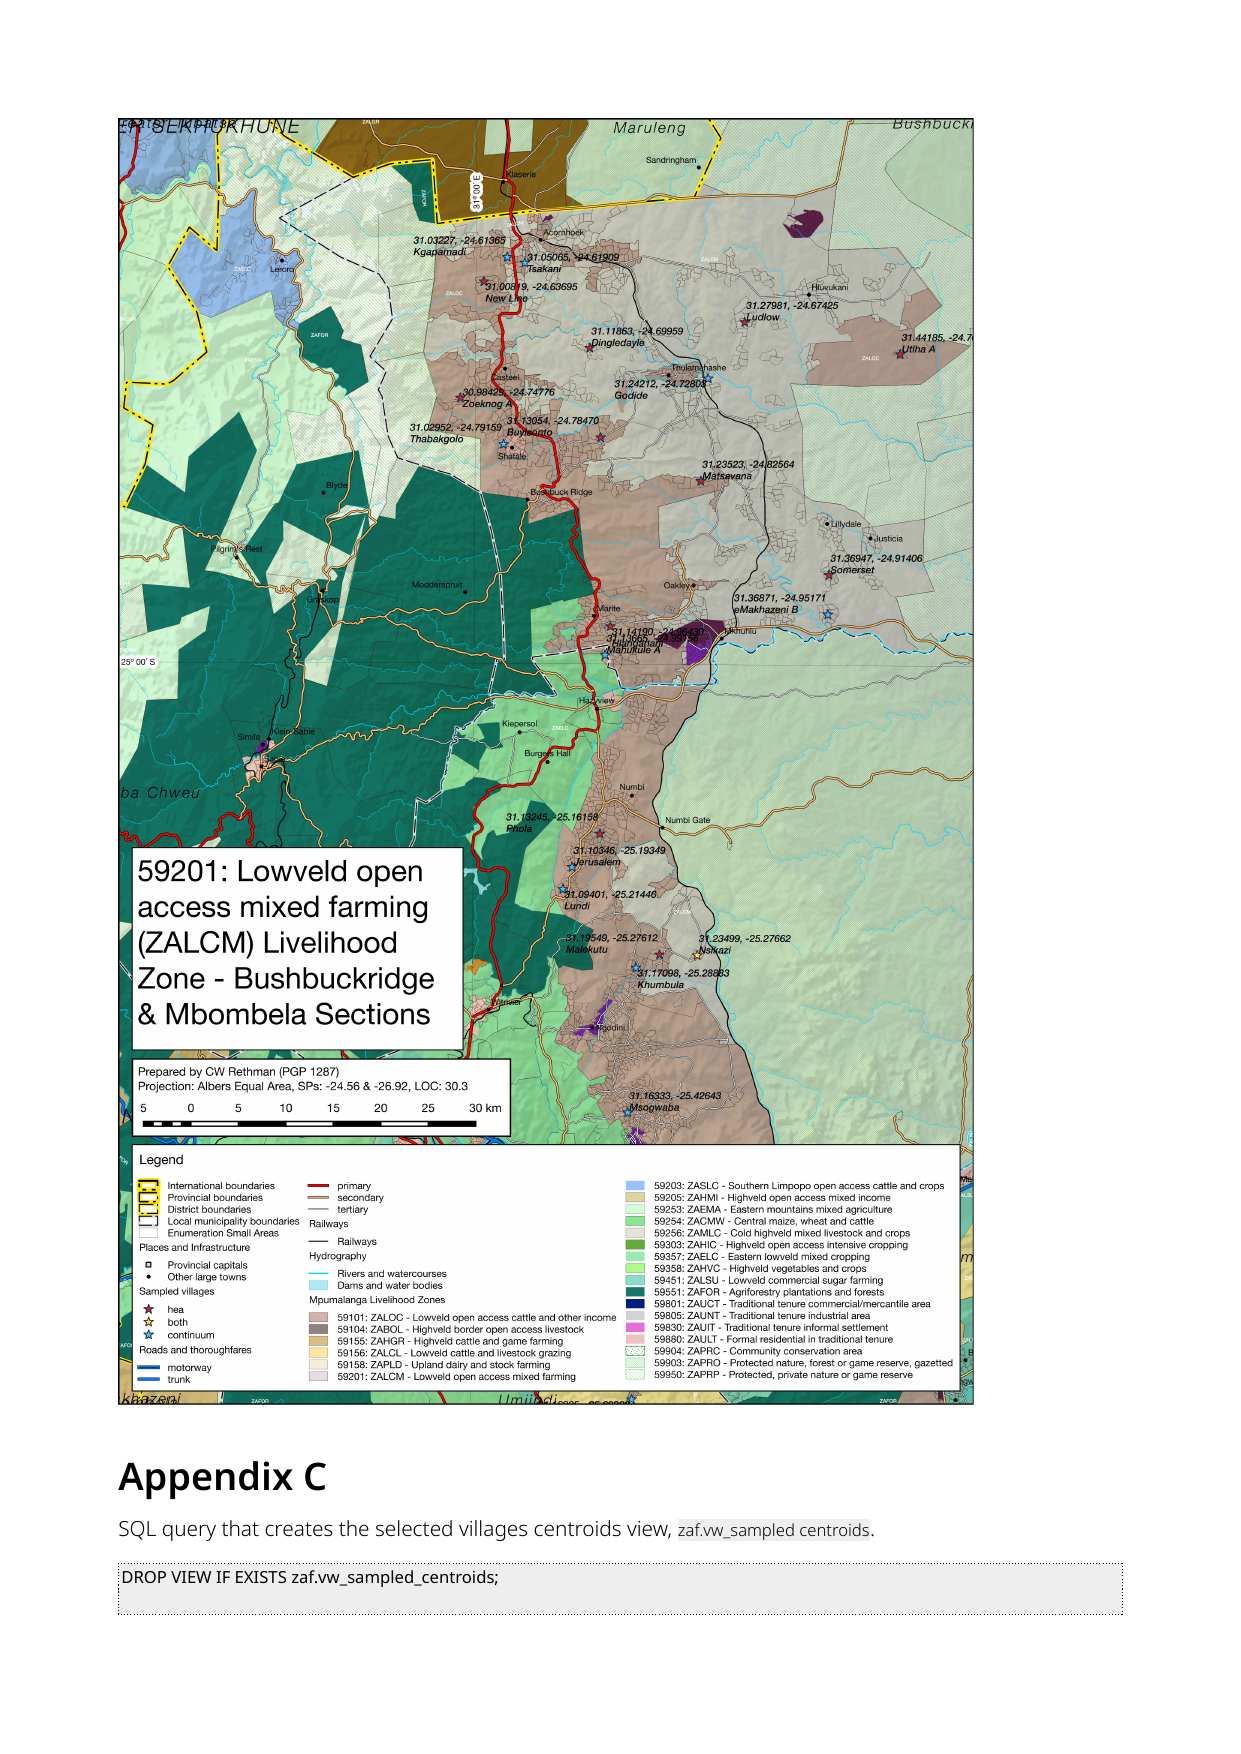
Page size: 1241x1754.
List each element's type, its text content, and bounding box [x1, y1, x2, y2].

subtitle Appendix C [118, 1450, 1122, 1502]
text DROP VIEW IF EXISTS zaf.vw_sampled_centroids; [118, 1563, 1122, 1586]
picture [118, 118, 974, 1405]
text SQL query that creates the selected villages centroids view, zaf.vw_sampled centroids. [118, 1514, 1122, 1543]
